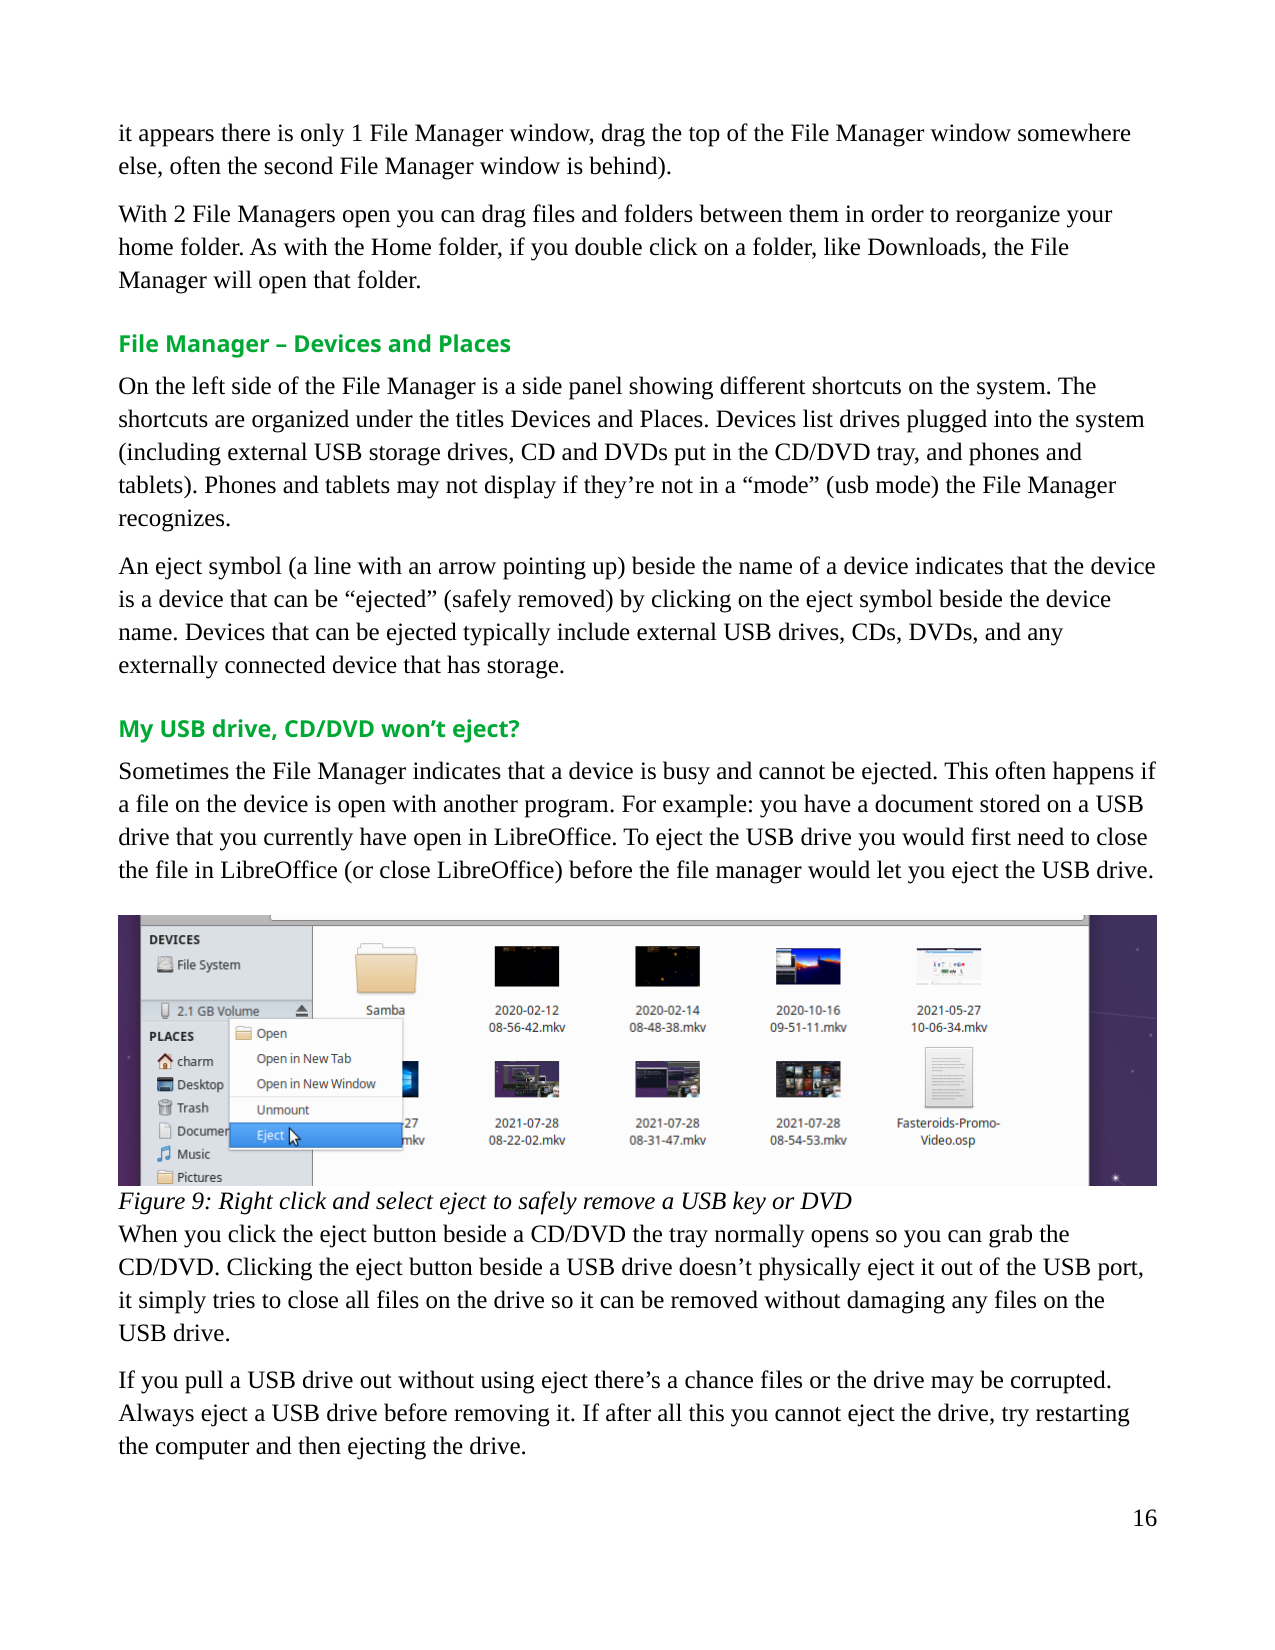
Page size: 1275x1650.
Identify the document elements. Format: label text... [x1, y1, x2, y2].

text it appears there is only 1 File Manager window, drag the top of the File Manager window somewhere else, often the second File Manager window is behind). [118, 118, 1157, 180]
text When you click the eject button beside a CD/DVD the tray normally opens so you can grab the CD/DVD. Clicking the eject button beside a USB drive doesn’t physically eject it out of the USB port, it simply tries to close all files on the drive so it can be removed without damaging any files on the USB drive. [118, 1214, 1157, 1347]
subtitle My USB drive, CD/DVD won’t eject? [118, 712, 1157, 744]
text On the left side of the File Manager is a side panel showing different shortcuts on the system. The shortcuts are organized under the titles Devices and Places. Devices list drives plugged into the system (including external USB storage drives, CD and DVDs put in the CD/DVD tray, and phones and tablets). Phones and tablets may not display if they’re not in a “mode” (usb mode) the File Manager recognizes. [118, 371, 1157, 532]
text With 2 File Managers open you can drag files and folders between them in order to reorganize your home folder. As with the Home folder, if you double click on a folder, like Downloads, the File Manager will open that folder. [118, 199, 1157, 293]
subtitle File Manager – Devices and Places [118, 327, 1157, 359]
picture [118, 915, 1157, 1186]
text An eject symbol (a line with an arrow pointing up) beside the name of a device indicates that the device is a device that can be “ejected” (safely removed) by clicking on the eject symbol beside the device name. Devices that can be ejected typically include external USB drives, CDs, DVDs, and any externally connected device that has storage. [118, 551, 1157, 679]
text [118, 903, 1157, 915]
text Sometimes the File Manager indicates that a device is busy and cannot be ejected. This often happens if a file on the device is open with another program. For example: you have a document stored on a USB drive that you currently have open in LibreOffice. To eject the USB drive you would first need to close the file in LibreOffice (or close LibreOffice) before the file manager would let you eject the USB drive. [118, 756, 1157, 884]
text If you pull a USB drive out without using eject there’s a chance files or the drive may be corrupted. Always eject a USB drive before removing it. If after all this you cannot eject the drive, try restarting the computer and then ejecting the drive. [118, 1365, 1157, 1460]
text Figure 9: Right click and select eject to safely remove a USB key or DVD [118, 1186, 1157, 1214]
